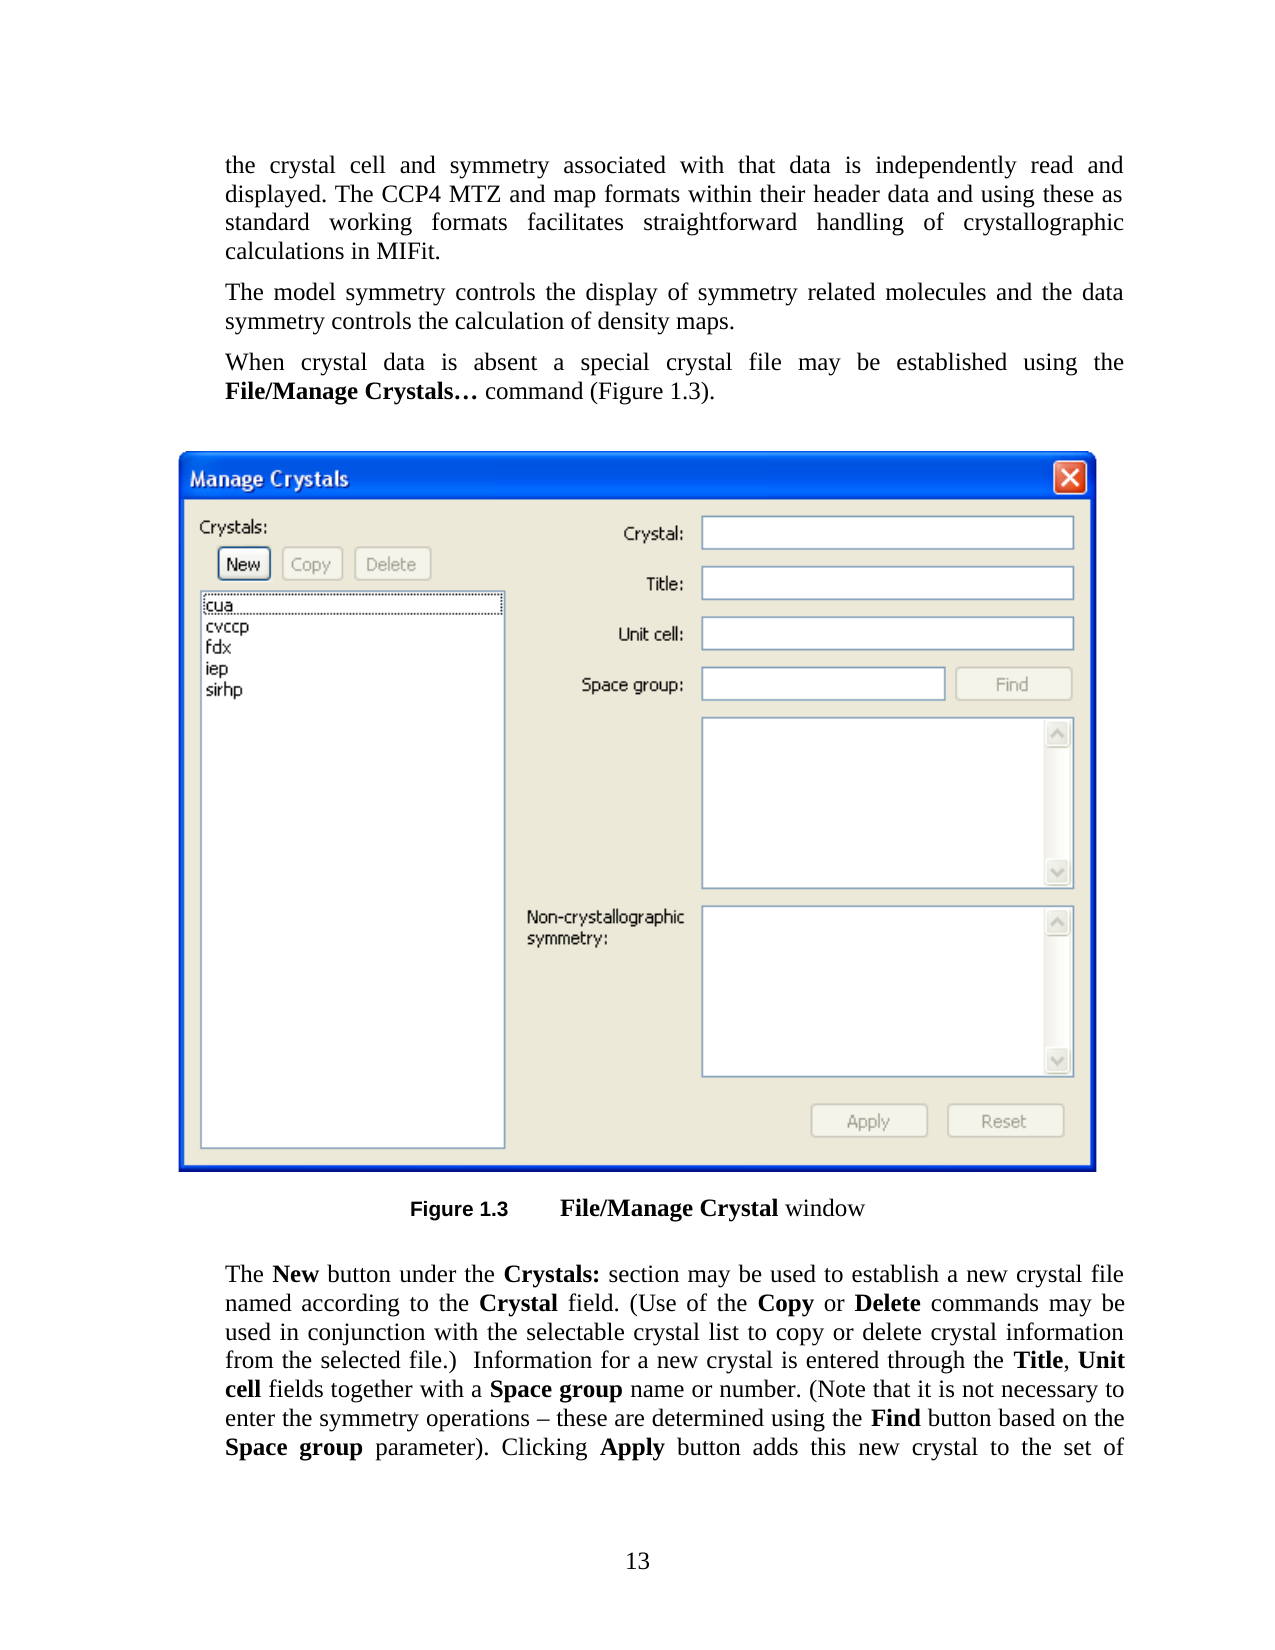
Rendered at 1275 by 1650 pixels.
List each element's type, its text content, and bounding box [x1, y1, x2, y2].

text The New button under the Crystals: section may be used to establish a new crystal file named according to the Crystal field. (Use of the Copy or Delete commands may be used in conjunction with the selectable crystal list to copy or delete crystal information from the selected file.) Information for a new crystal is entered through the Title, Unit cell fields together with a Space group name or number. (Note that it is not necessary to enter the symmetry operations – these are determined using the Find button based on the Space group parameter). Clicking Apply button adds this new crystal to the set of [225, 1259, 1125, 1461]
text The model symmetry controls the display of symmetry related molecules and the data symmetry controls the calculation of density maps. [225, 277, 1125, 335]
text Figure 1.3 File/Manage Crystal window [150, 1193, 1125, 1222]
picture [178, 451, 1097, 1172]
text the crystal cell and symmetry associated with that data is independently read and displayed. The CCP4 MTZ and map formats within their header data and using these as standard working formats facilitates straightforward handling of crystallographic calculations in MIFit. [225, 150, 1125, 265]
text When crystal data is absent a special crystal file may be established using the File/Manage Crystals… command (Figure 1.3). [225, 347, 1125, 405]
